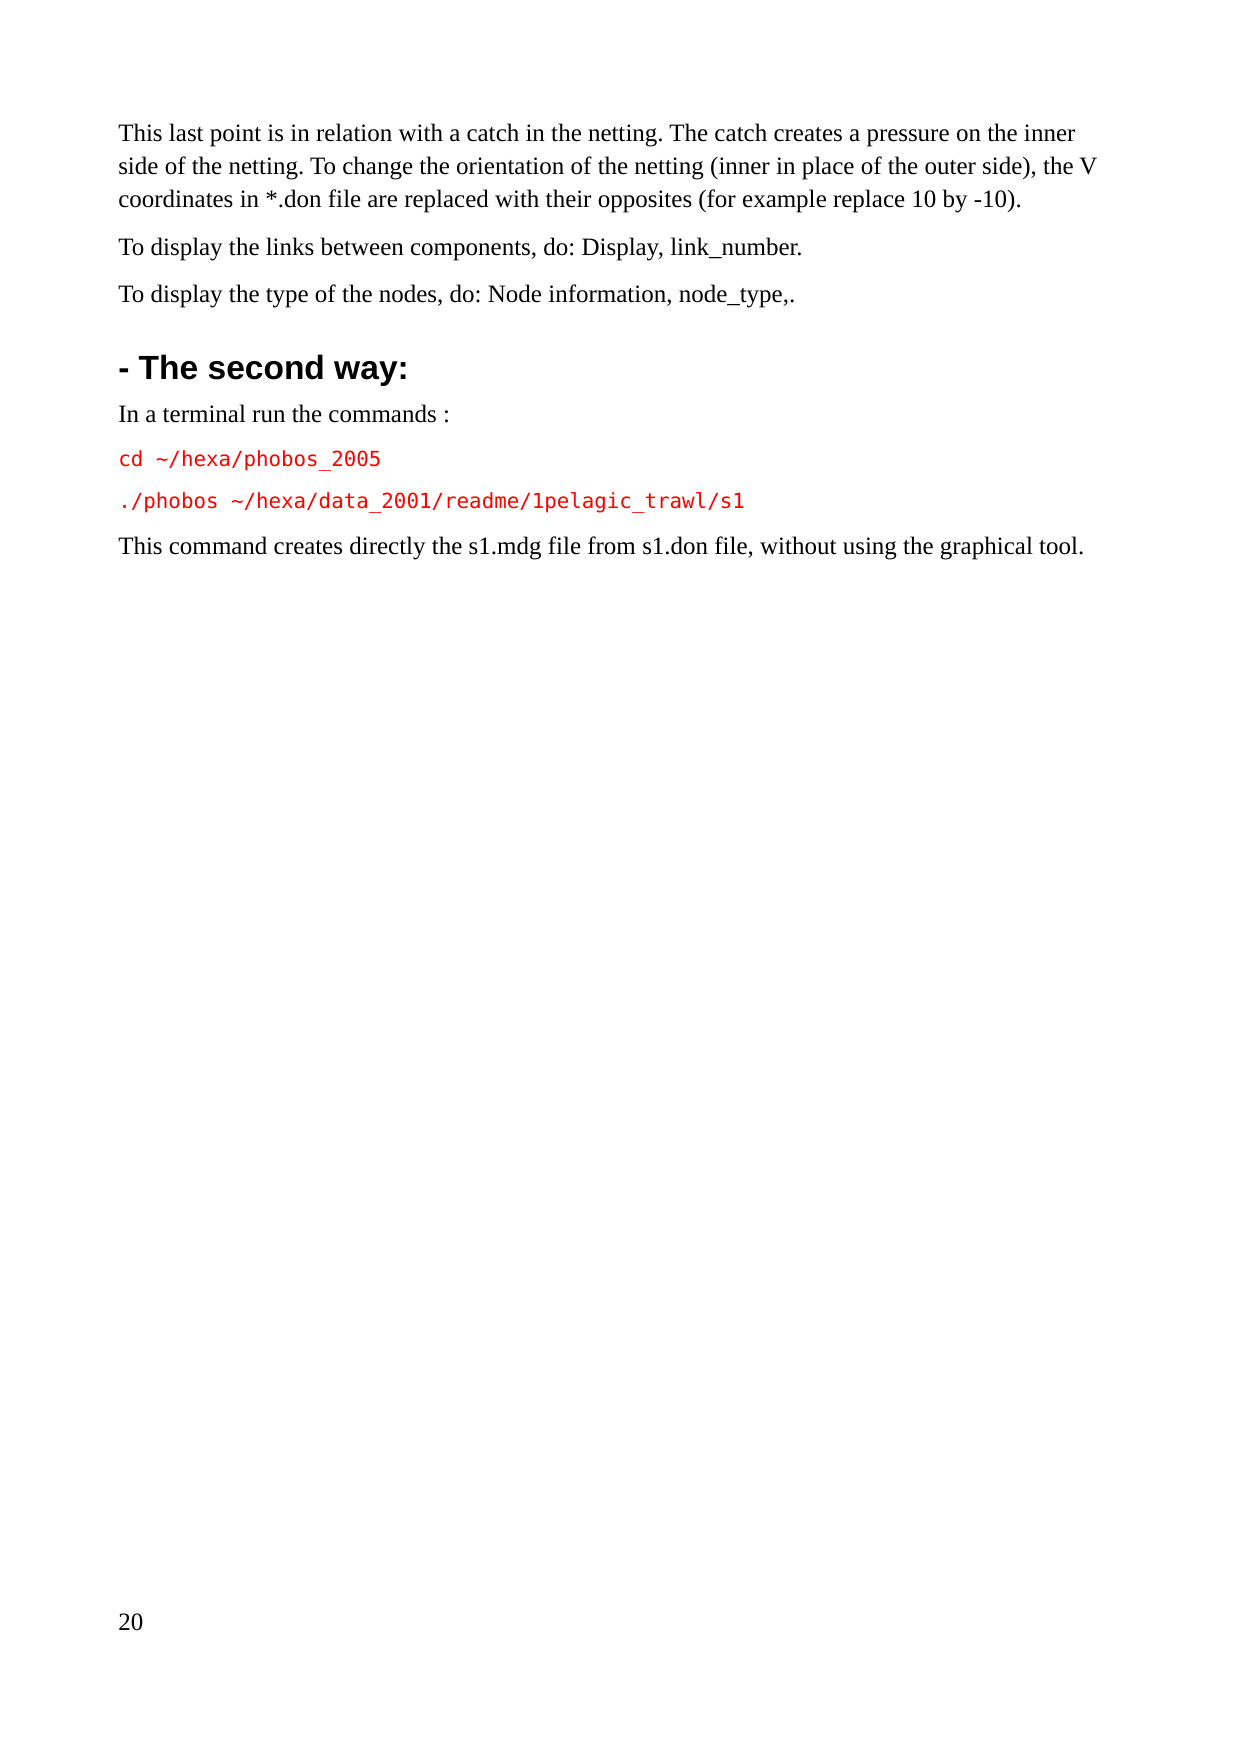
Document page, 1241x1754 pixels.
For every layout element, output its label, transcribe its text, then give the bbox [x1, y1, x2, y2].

text cd ~/hexa/phobos_2005 [118, 447, 1122, 471]
text This command creates directly the s1.mdg file from s1.don file, without using the graphical tool. [118, 531, 1122, 560]
text This last point is in relation with a catch in the netting. The catch creates a pressure on the inner side of the netting. To change the orientation of the netting (inner in place of the outer side), the V coordinates in *.don file are replaced with their opposites (for example replace 10 by -10). [118, 118, 1122, 213]
text In a terminal run the commands : [118, 399, 1122, 428]
text ./phobos ~/hexa/data_2001/readme/1pelagic_trawl/s1 [118, 489, 1122, 513]
text To display the links between components, do: Display, link_number. [118, 232, 1122, 261]
subtitle - The second way: [118, 348, 1122, 386]
text To display the type of the nodes, do: Node information, node_type,. [118, 279, 1122, 308]
